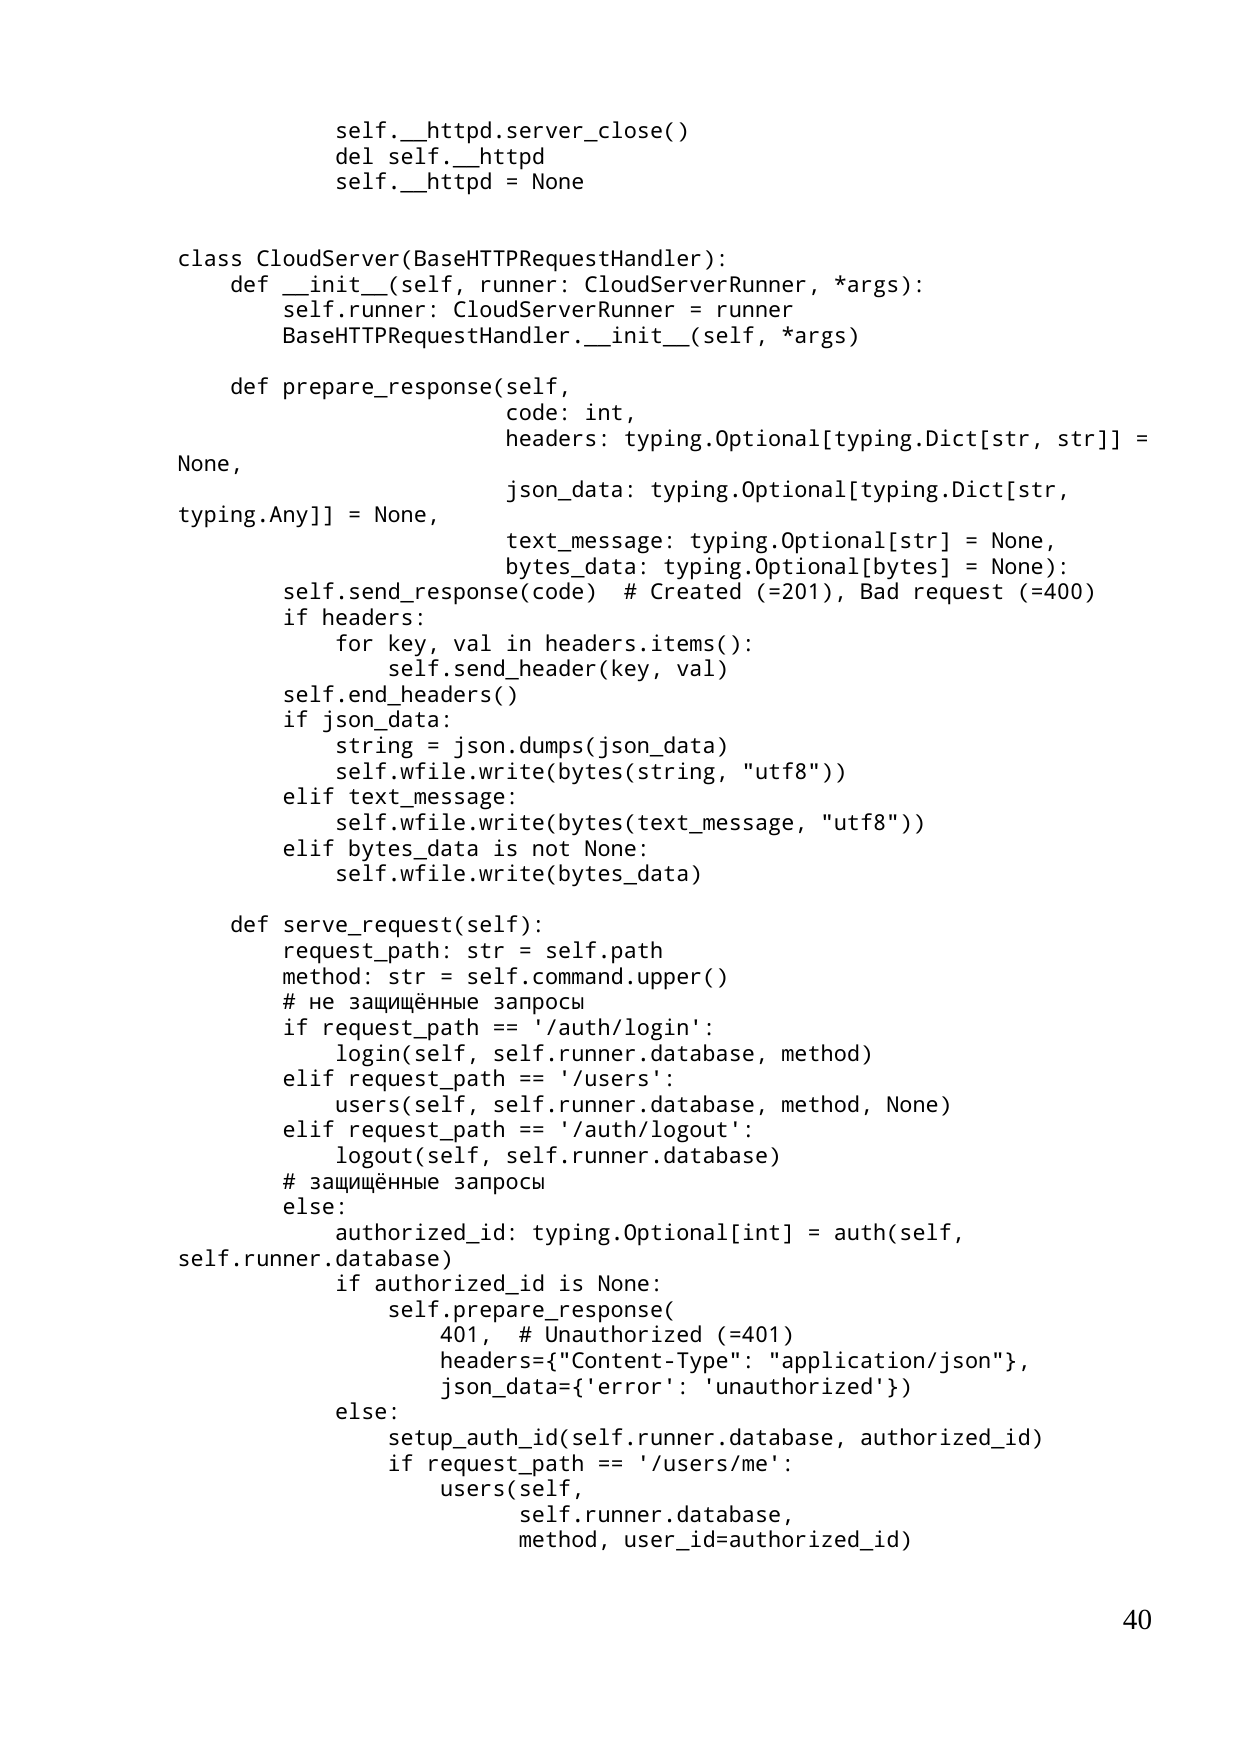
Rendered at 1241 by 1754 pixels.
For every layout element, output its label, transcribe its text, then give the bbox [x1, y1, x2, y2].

text bytes_data: typing.Optional[bytes] = None): [177, 554, 1152, 579]
text class CloudServer(BaseHTTPRequestHandler): [177, 246, 1152, 272]
text if json_data: [177, 707, 1152, 733]
text def __init__(self, runner: CloudServerRunner, *args): [177, 272, 1152, 297]
text self.wfile.write(bytes(text_message, "utf8")) [177, 810, 1152, 836]
text self.__httpd = None [177, 169, 1152, 195]
text method: str = self.command.upper() [177, 964, 1152, 989]
text headers: typing.Optional[typing.Dict[str, str]] = None, [177, 426, 1152, 477]
text self.send_response(code) # Created (=201), Bad request (=400) [177, 579, 1152, 605]
text if authorized_id is None: [177, 1271, 1152, 1297]
text elif bytes_data is not None: [177, 836, 1152, 861]
text request_path: str = self.path [177, 938, 1152, 964]
text def prepare_response(self, [177, 374, 1152, 400]
text self.__httpd.server_close() [177, 118, 1152, 144]
text self.prepare_response( [177, 1297, 1152, 1322]
text self.wfile.write(bytes_data) [177, 861, 1152, 887]
text BaseHTTPRequestHandler.__init__(self, *args) [177, 323, 1152, 349]
text setup_auth_id(self.runner.database, authorized_id) [177, 1425, 1152, 1451]
text login(self, self.runner.database, method) [177, 1041, 1152, 1066]
text elif request_path == '/auth/logout': [177, 1117, 1152, 1143]
text self.runner: CloudServerRunner = runner [177, 297, 1152, 323]
text json_data: typing.Optional[typing.Dict[str, typing.Any]] = None, [177, 477, 1152, 528]
text # защищённые запросы [177, 1169, 1152, 1194]
text text_message: typing.Optional[str] = None, [177, 528, 1152, 554]
text if headers: [177, 605, 1152, 631]
text self.send_header(key, val) [177, 656, 1152, 682]
text else: [177, 1399, 1152, 1425]
text elif request_path == '/users': [177, 1066, 1152, 1092]
text if request_path == '/auth/login': [177, 1015, 1152, 1041]
text if request_path == '/users/me': [177, 1451, 1152, 1476]
text self.runner.database, [177, 1502, 1152, 1527]
text self.wfile.write(bytes(string, "utf8")) [177, 759, 1152, 784]
text elif text_message: [177, 784, 1152, 810]
text self.end_headers() [177, 682, 1152, 707]
text authorized_id: typing.Optional[int] = auth(self, self.runner.database) [177, 1220, 1152, 1271]
text headers={"Content-Type": "application/json"}, [177, 1348, 1152, 1374]
text def serve_request(self): [177, 912, 1152, 938]
text json_data={'error': 'unauthorized'}) [177, 1374, 1152, 1399]
text code: int, [177, 400, 1152, 426]
text users(self, self.runner.database, method, None) [177, 1092, 1152, 1117]
text for key, val in headers.items(): [177, 631, 1152, 656]
text else: [177, 1194, 1152, 1220]
text string = json.dumps(json_data) [177, 733, 1152, 759]
text del self.__httpd [177, 144, 1152, 169]
text users(self, [177, 1476, 1152, 1502]
text # не защищённые запросы [177, 989, 1152, 1015]
text 401, # Unauthorized (=401) [177, 1322, 1152, 1348]
text logout(self, self.runner.database) [177, 1143, 1152, 1169]
text method, user_id=authorized_id) [177, 1527, 1152, 1553]
